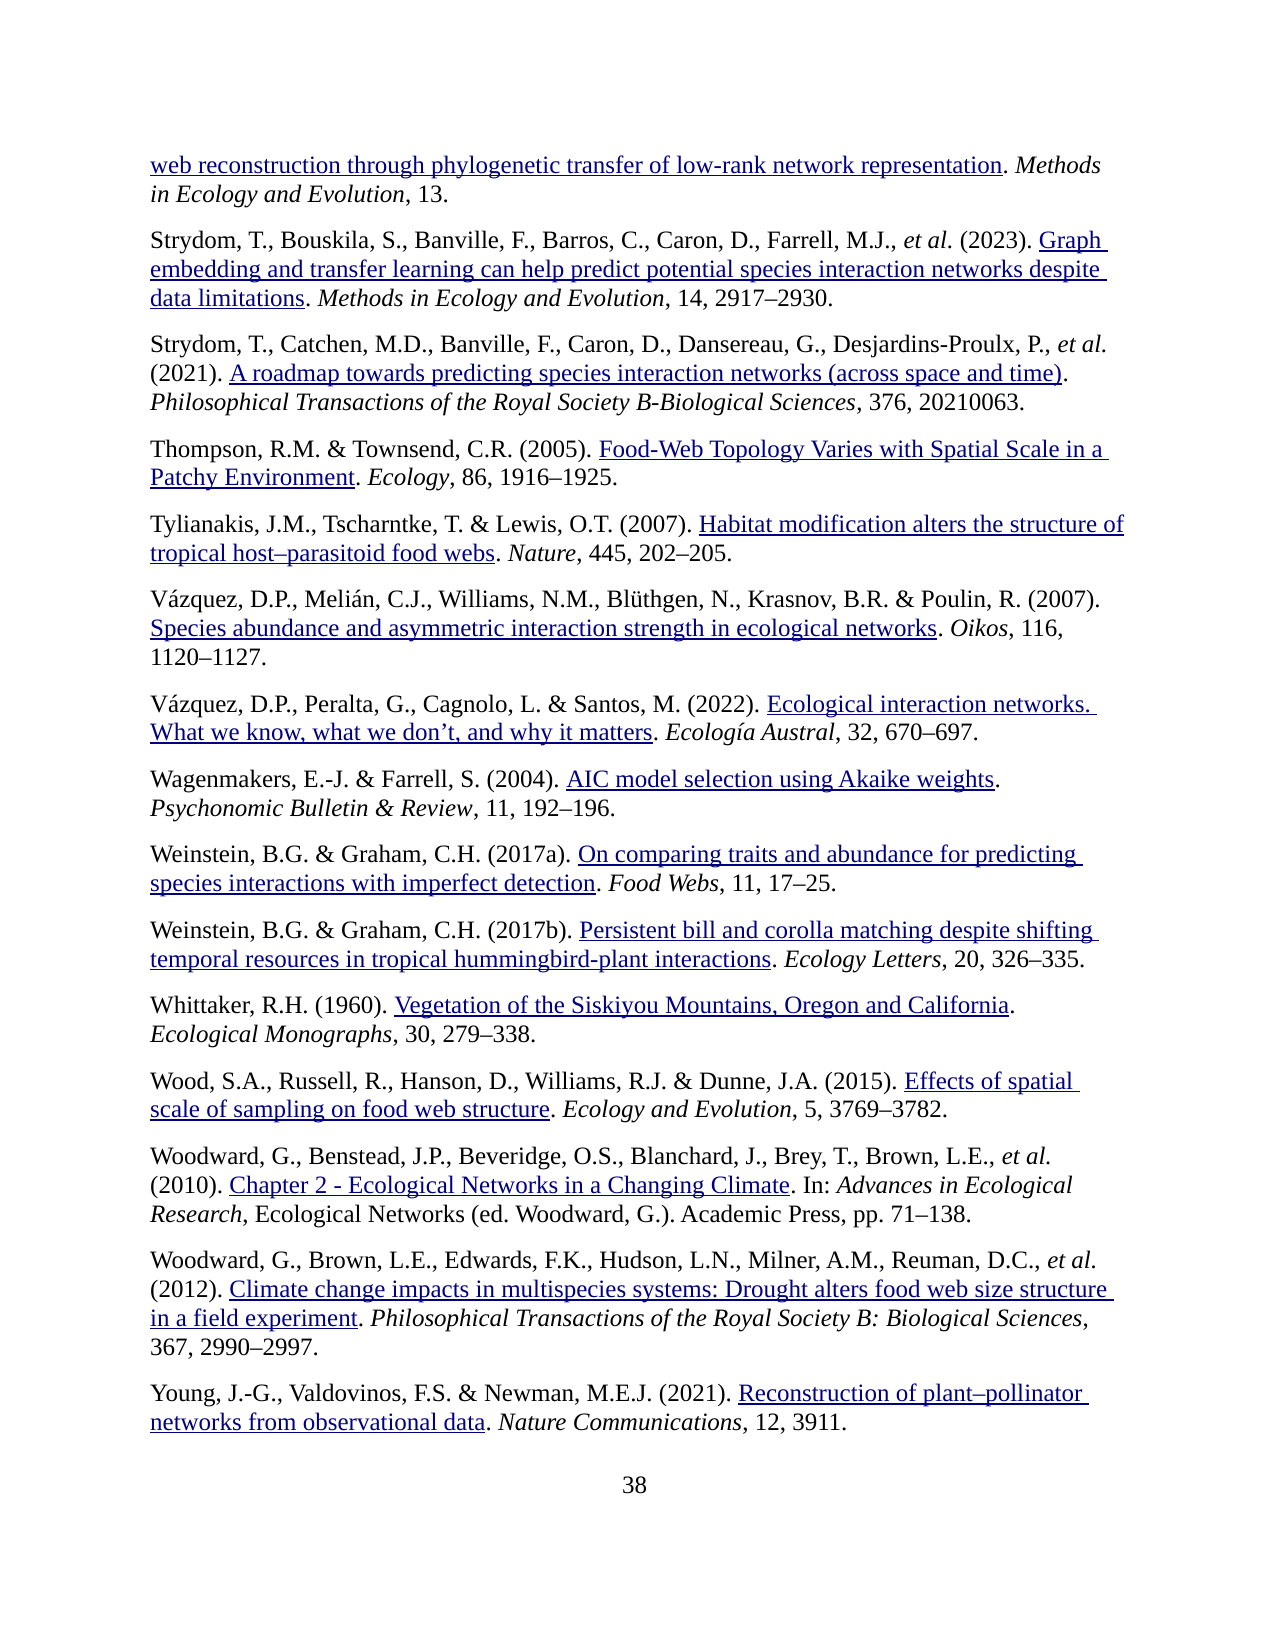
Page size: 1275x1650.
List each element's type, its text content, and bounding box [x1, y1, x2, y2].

text Strydom, T., Catchen, M.D., Banville, F., Caron, D., Dansereau, G., Desjardins-Proulx, P., et al. (2021). A roadmap towards predicting species interaction networks (across space and time). Philosophical Transactions of the Royal Society B-Biological Sciences, 376, 20210063. [150, 329, 1125, 416]
text Wood, S.A., Russell, R., Hanson, D., Williams, R.J. & Dunne, J.A. (2015). Effects of spatial scale of sampling on food web structure. Ecology and Evolution, 5, 3769–3782. [150, 1066, 1125, 1123]
text Young, J.-G., Valdovinos, F.S. & Newman, M.E.J. (2021). Reconstruction of plant–pollinator networks from observational data. Nature Communications, 12, 3911. [150, 1378, 1125, 1436]
text Vázquez, D.P., Melián, C.J., Williams, N.M., Blüthgen, N., Krasnov, B.R. & Poulin, R. (2007). Species abundance and asymmetric interaction strength in ecological networks. Oikos, 116, 1120–1127. [150, 584, 1125, 671]
text Weinstein, B.G. & Graham, C.H. (2017b). Persistent bill and corolla matching despite shifting temporal resources in tropical hummingbird-plant interactions. Ecology Letters, 20, 326–335. [150, 915, 1125, 972]
text Woodward, G., Benstead, J.P., Beveridge, O.S., Blanchard, J., Brey, T., Brown, L.E., et al. (2010). Chapter 2 - Ecological Networks in a Changing Climate. In: Advances in Ecological Research, Ecological Networks (ed. Woodward, G.). Academic Press, pp. 71–138. [150, 1141, 1125, 1227]
text Wagenmakers, E.-J. & Farrell, S. (2004). AIC model selection using Akaike weights. Psychonomic Bulletin & Review, 11, 192–196. [150, 764, 1125, 822]
text web reconstruction through phylogenetic transfer of low-rank network representation. Methods in Ecology and Evolution, 13. [150, 150, 1125, 207]
text Vázquez, D.P., Peralta, G., Cagnolo, L. & Santos, M. (2022). Ecological interaction networks. What we know, what we don’t, and why it matters. Ecología Austral, 32, 670–697. [150, 689, 1125, 746]
text Tylianakis, J.M., Tscharntke, T. & Lewis, O.T. (2007). Habitat modification alters the structure of tropical host–parasitoid food webs. Nature, 445, 202–205. [150, 509, 1125, 567]
text Strydom, T., Bouskila, S., Banville, F., Barros, C., Caron, D., Farrell, M.J., et al. (2023). Graph embedding and transfer learning can help predict potential species interaction networks despite data limitations. Methods in Ecology and Evolution, 14, 2917–2930. [150, 225, 1125, 312]
text Weinstein, B.G. & Graham, C.H. (2017a). On comparing traits and abundance for predicting species interactions with imperfect detection. Food Webs, 11, 17–25. [150, 839, 1125, 897]
text Thompson, R.M. & Townsend, C.R. (2005). Food-Web Topology Varies with Spatial Scale in a Patchy Environment. Ecology, 86, 1916–1925. [150, 434, 1125, 491]
text Woodward, G., Brown, L.E., Edwards, F.K., Hudson, L.N., Milner, A.M., Reuman, D.C., et al. (2012). Climate change impacts in multispecies systems: Drought alters food web size structure in a field experiment. Philosophical Transactions of the Royal Society B: Biological Sciences, 367, 2990–2997. [150, 1245, 1125, 1360]
text Whittaker, R.H. (1960). Vegetation of the Siskiyou Mountains, Oregon and California. Ecological Monographs, 30, 279–338. [150, 990, 1125, 1048]
